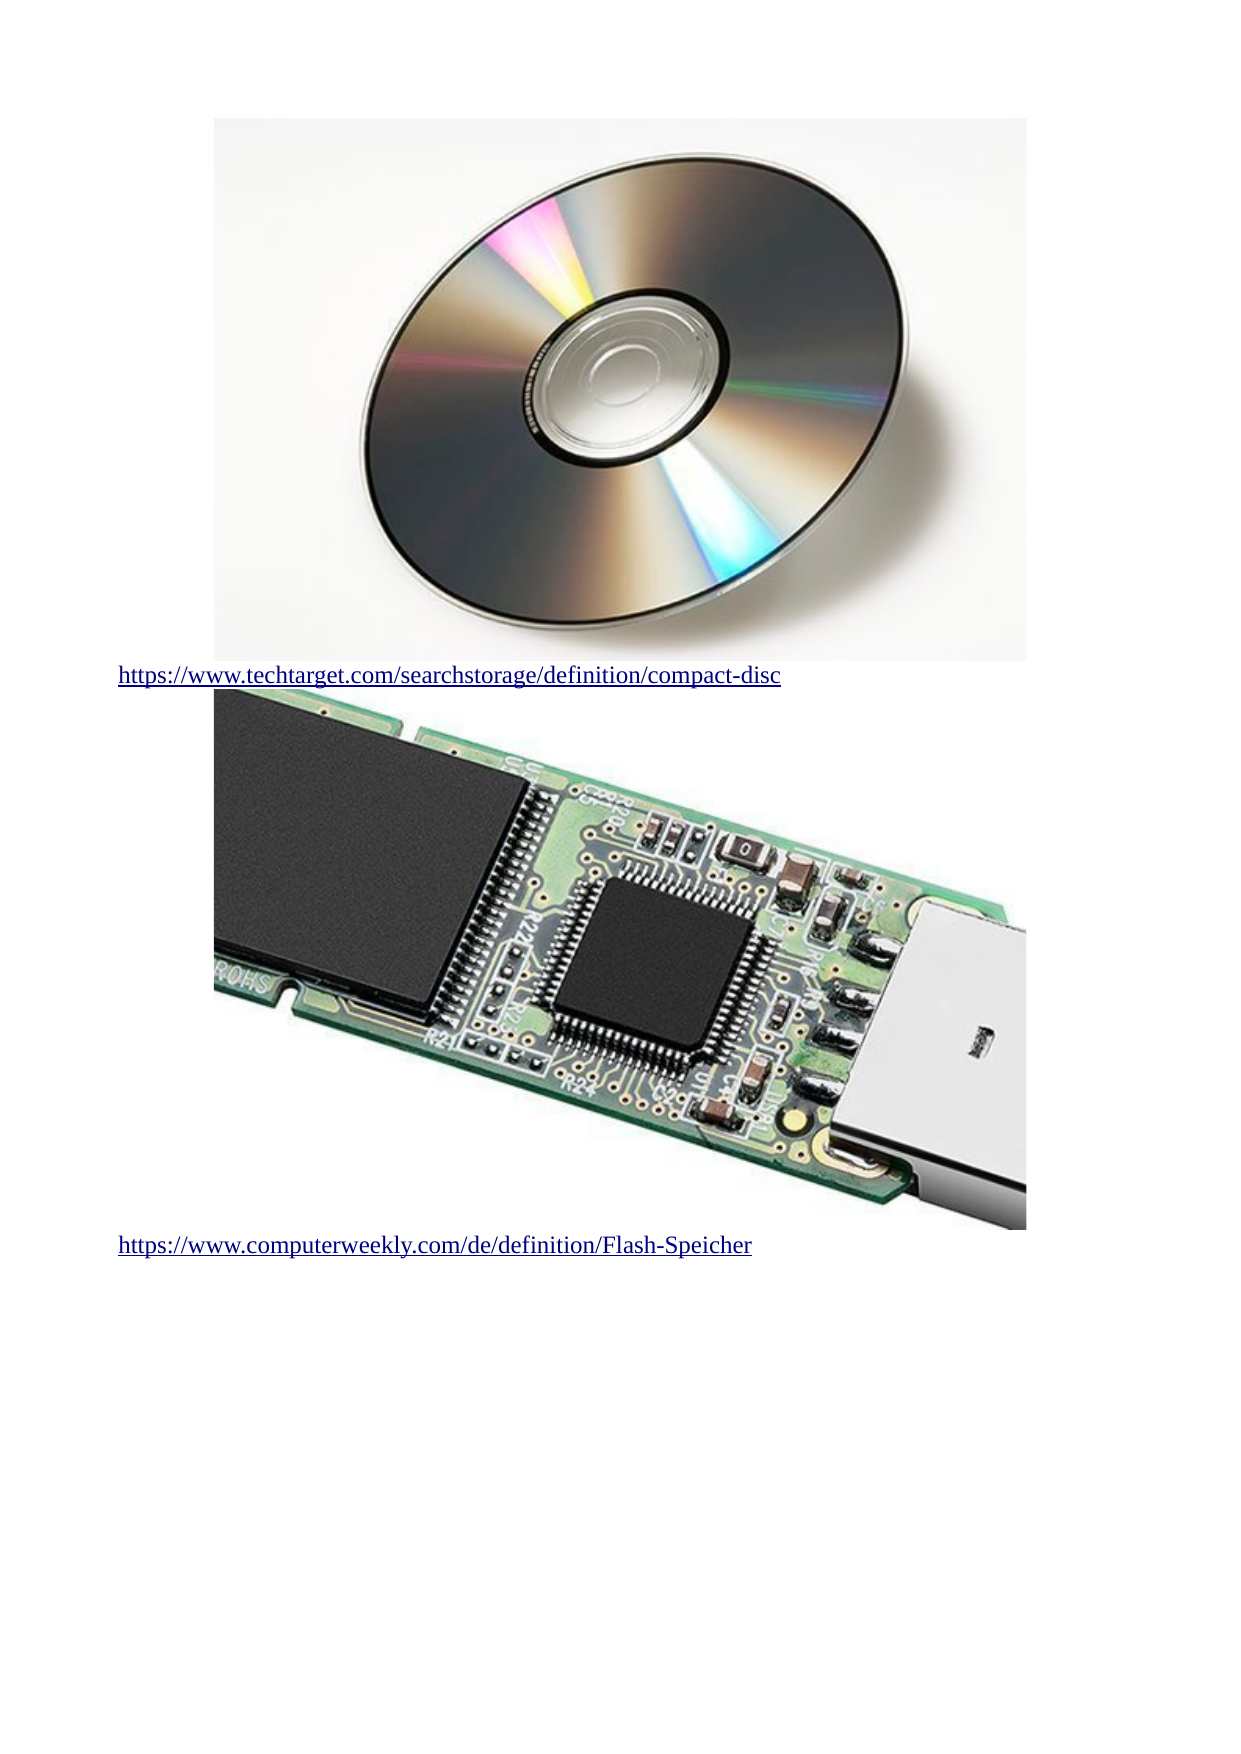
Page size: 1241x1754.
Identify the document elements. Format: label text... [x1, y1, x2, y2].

text https://www.techtarget.com/searchstorage/definition/compact-disc [118, 118, 1122, 689]
picture [213, 689, 1027, 1230]
picture [213, 118, 1027, 661]
text https://www.computerweekly.com/de/definition/Flash-Speicher [118, 689, 1122, 1258]
